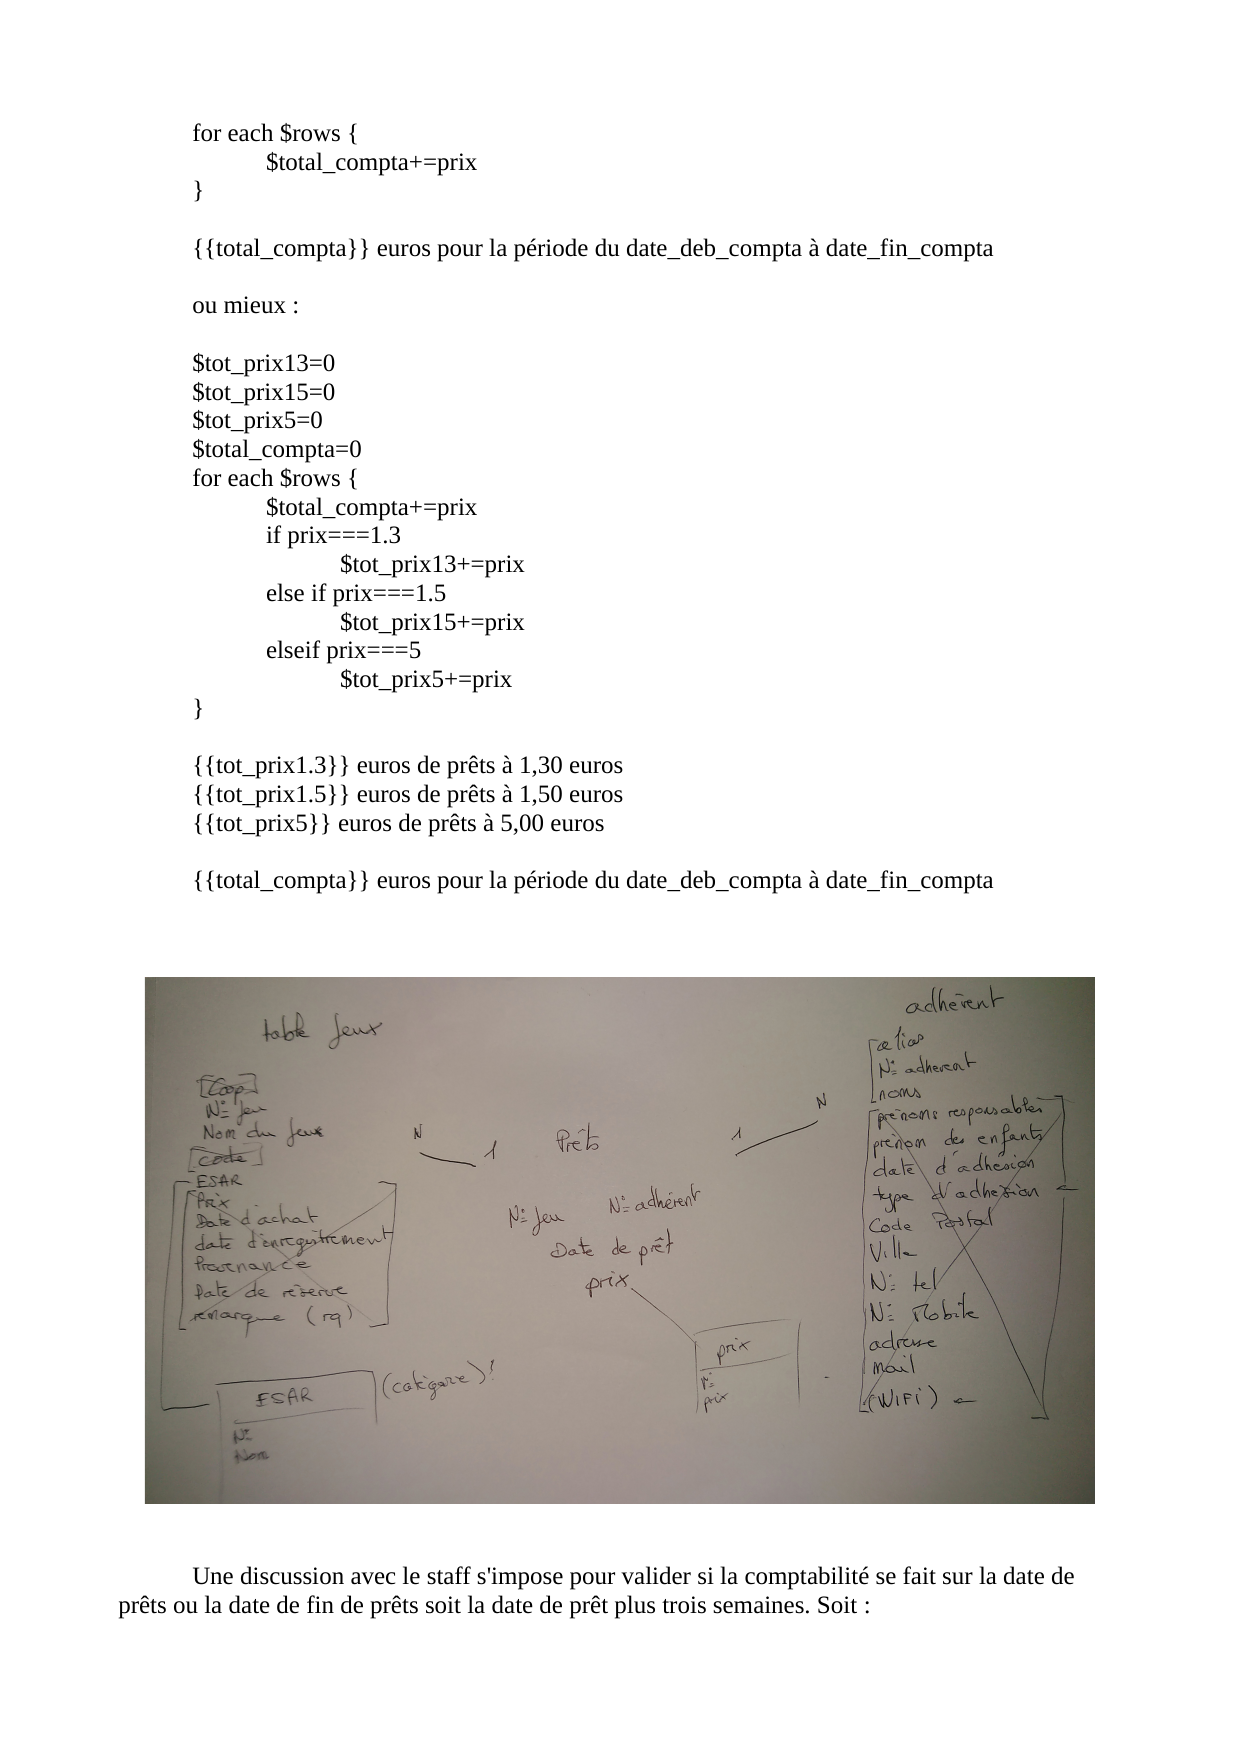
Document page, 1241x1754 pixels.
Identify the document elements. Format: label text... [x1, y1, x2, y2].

text {{tot_prix1.5}} euros de prêts à 1,50 euros [118, 779, 1122, 808]
text Une discussion avec le staff s'impose pour valider si la comptabilité se fait sur la date de prêts ou la date de fin de prêts soit la date de prêt plus trois semaines. Soit : [118, 1561, 1122, 1619]
text {{tot_prix5}} euros de prêts à 5,00 euros [118, 808, 1122, 837]
text {{total_compta}} euros pour la période du date_deb_compta à date_fin_compta [118, 866, 1122, 894]
text else if prix===1.5 [118, 578, 1122, 607]
text for each $rows { [118, 463, 1122, 492]
text } [118, 176, 1122, 204]
text } [118, 693, 1122, 722]
text for each $rows { [118, 118, 1122, 147]
picture [144, 1098, 1095, 1504]
text $total_compta=0 [118, 434, 1122, 463]
text ou mieux : [118, 291, 1122, 319]
text $tot_prix15+=prix [118, 607, 1122, 636]
text $total_compta+=prix [118, 147, 1122, 176]
text elseif prix===5 [118, 636, 1122, 664]
text $tot_prix5+=prix [118, 664, 1122, 693]
text if prix===1.3 [118, 521, 1122, 549]
text $tot_prix13=0 [118, 348, 1122, 377]
text $tot_prix15=0 [118, 377, 1122, 406]
text $tot_prix13+=prix [118, 549, 1122, 578]
text $total_compta+=prix [118, 492, 1122, 521]
text {{total_compta}} euros pour la période du date_deb_compta à date_fin_compta [118, 233, 1122, 262]
text $tot_prix5=0 [118, 406, 1122, 434]
text {{tot_prix1.3}} euros de prêts à 1,30 euros [118, 751, 1122, 779]
